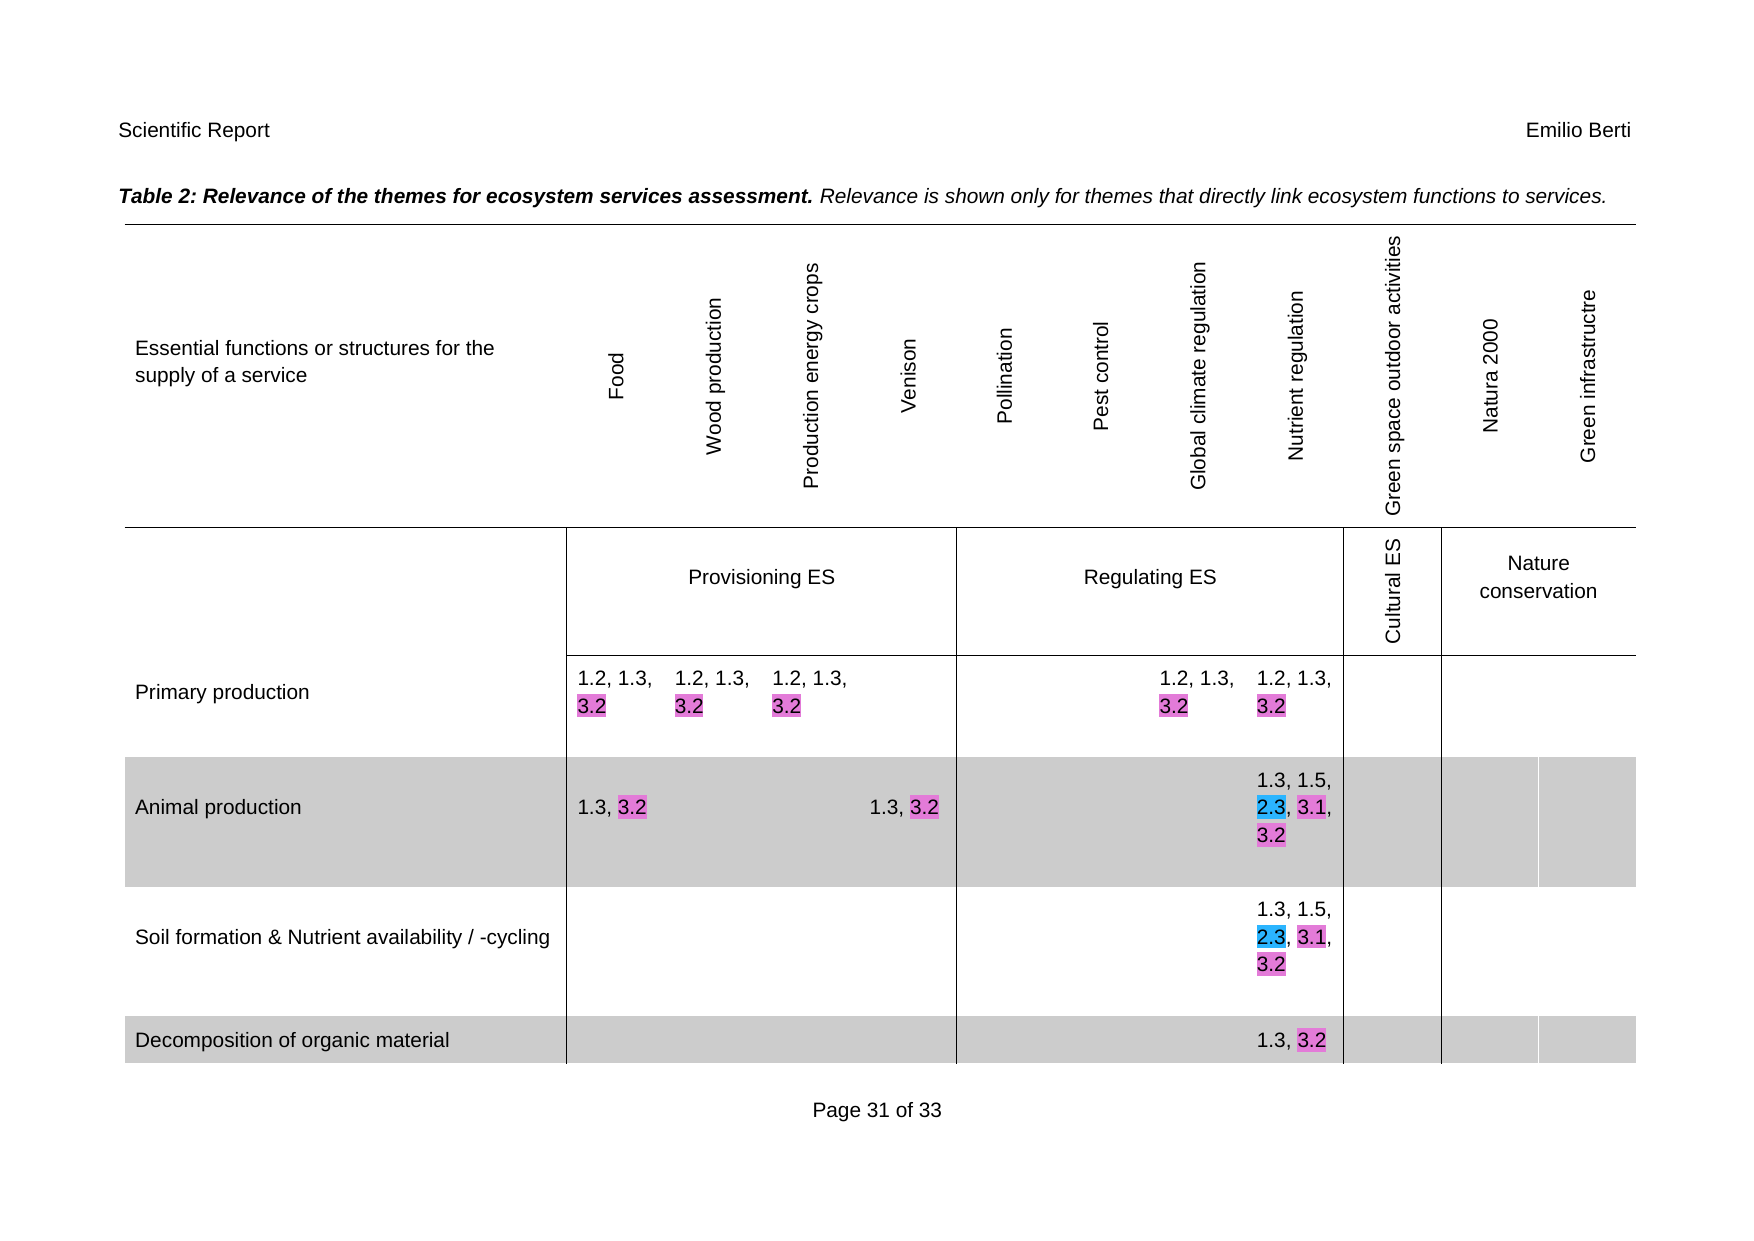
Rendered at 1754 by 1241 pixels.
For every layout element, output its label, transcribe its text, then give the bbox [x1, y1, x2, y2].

table_header Pollination [956, 225, 1051, 527]
table_cell [664, 1016, 762, 1063]
table_cell 1.2, 1.3, 3.2 [762, 656, 859, 757]
table_cell 1.3, 3.2 [859, 757, 956, 887]
table_cell [1149, 887, 1246, 1016]
table_cell [567, 1016, 664, 1063]
table_cell [1442, 757, 1538, 887]
table_cell [1149, 757, 1246, 887]
table_cell [957, 757, 1051, 887]
text Table 2: Relevance of the themes for ecosystem services assessment. Relevance is shown only for themes that directly link ecosystem functions to services. [118, 184, 1636, 208]
table_cell [1344, 757, 1441, 887]
table_cell [1149, 1016, 1246, 1063]
table_cell [1442, 656, 1538, 757]
table_cell 1.3, 1.5, 2.3, 3.1, 3.2 [1246, 887, 1343, 1016]
table_cell [762, 1016, 859, 1063]
table_cell Primary production [125, 655, 566, 757]
table_header Green space outdoor activities [1344, 225, 1441, 527]
table_cell 1.3, 1.5, 2.3, 3.1, 3.2 [1246, 757, 1343, 887]
table_cell 1.2, 1.3, 3.2 [664, 656, 762, 757]
table_cell [1051, 1016, 1149, 1063]
table_cell [859, 887, 956, 1016]
table_cell Soil formation & Nutrient availability / -cycling [125, 887, 566, 1016]
table_cell Provisioning ES [567, 528, 956, 654]
table_cell Decomposition of organic material [125, 1016, 566, 1063]
table_cell Nature conservation [1442, 528, 1636, 654]
table_cell [859, 656, 956, 757]
table_header Green infrastructre [1539, 225, 1636, 527]
table_header Venison [859, 225, 956, 527]
table_cell [567, 887, 664, 1016]
table_cell [1051, 757, 1149, 887]
table_cell [1344, 656, 1441, 757]
table_cell [1442, 887, 1538, 1016]
table_header Wood production [664, 225, 762, 527]
table_cell [762, 757, 859, 887]
table_cell [1539, 656, 1636, 757]
table_cell 1.2, 1.3, 3.2 [1246, 656, 1343, 757]
table_cell [1442, 1016, 1538, 1063]
table_header Production energy crops [762, 225, 859, 527]
table_cell [1051, 887, 1149, 1016]
table_header Essential functions or structures for the supply of a service [125, 225, 567, 527]
table_header Nutrient regulation [1246, 225, 1344, 527]
table_cell Regulating ES [957, 528, 1343, 654]
table_cell [957, 1016, 1051, 1063]
table_cell [125, 528, 566, 654]
table_header Global climate regulation [1149, 225, 1246, 527]
table_cell 1.3, 3.2 [567, 757, 664, 887]
table_cell Animal production [125, 757, 566, 887]
table_cell [859, 1016, 956, 1063]
table_cell [957, 656, 1051, 757]
table_cell [664, 887, 762, 1016]
table_cell [1539, 887, 1636, 1016]
table_cell [762, 887, 859, 1016]
table_cell 1.3, 3.2 [1246, 1016, 1343, 1063]
table_cell 1.2, 1.3, 3.2 [1149, 656, 1246, 757]
table_header Pest control [1051, 225, 1149, 527]
table_cell Cultural ES [1344, 528, 1441, 654]
table_cell 1.2, 1.3, 3.2 [567, 656, 664, 757]
table_cell [957, 887, 1051, 1016]
table_cell [1539, 757, 1636, 887]
table_cell [1051, 656, 1149, 757]
table_header Natura 2000 [1441, 225, 1538, 527]
table_cell [1539, 1016, 1636, 1063]
table_cell [1344, 887, 1441, 1016]
table_cell [664, 757, 762, 887]
table_cell [1344, 1016, 1441, 1063]
table_header Food [567, 225, 664, 527]
